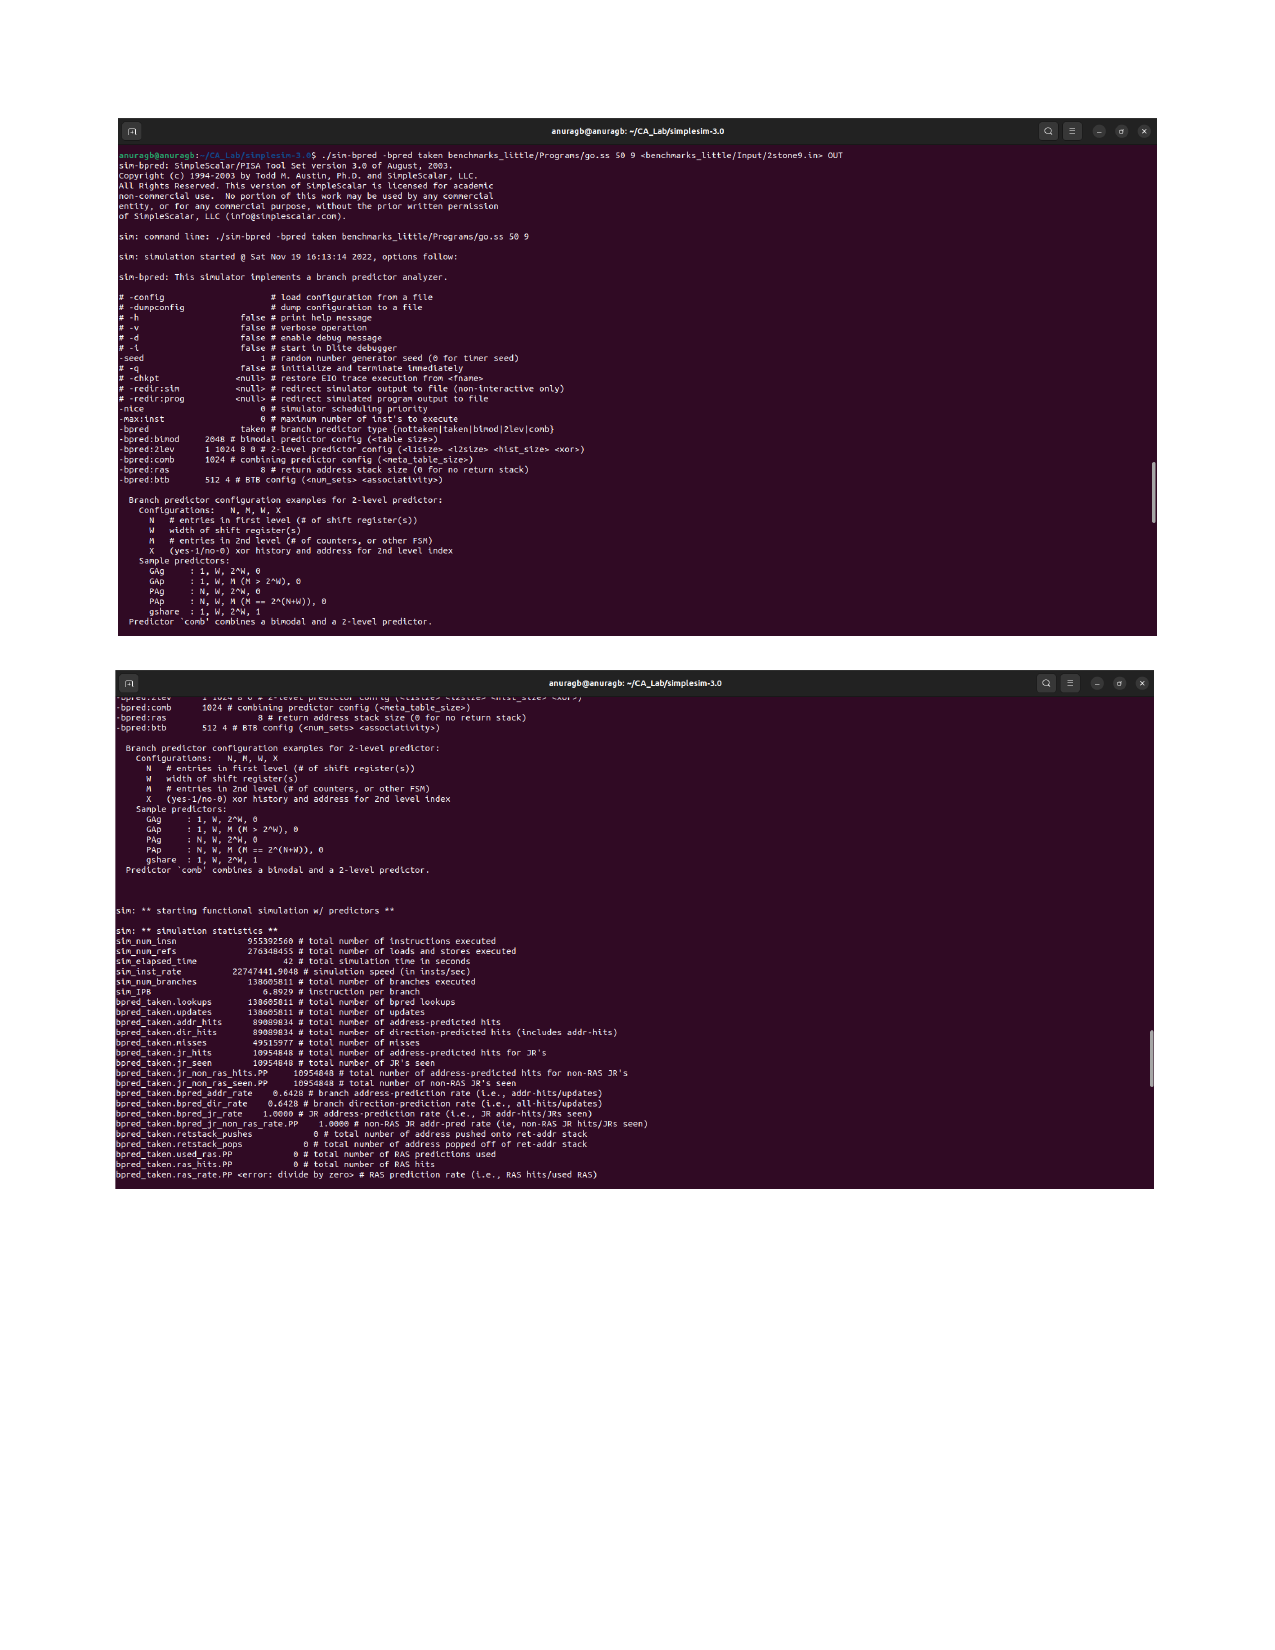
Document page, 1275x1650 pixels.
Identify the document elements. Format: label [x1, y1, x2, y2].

picture [118, 118, 1157, 636]
picture [115, 670, 1154, 1189]
